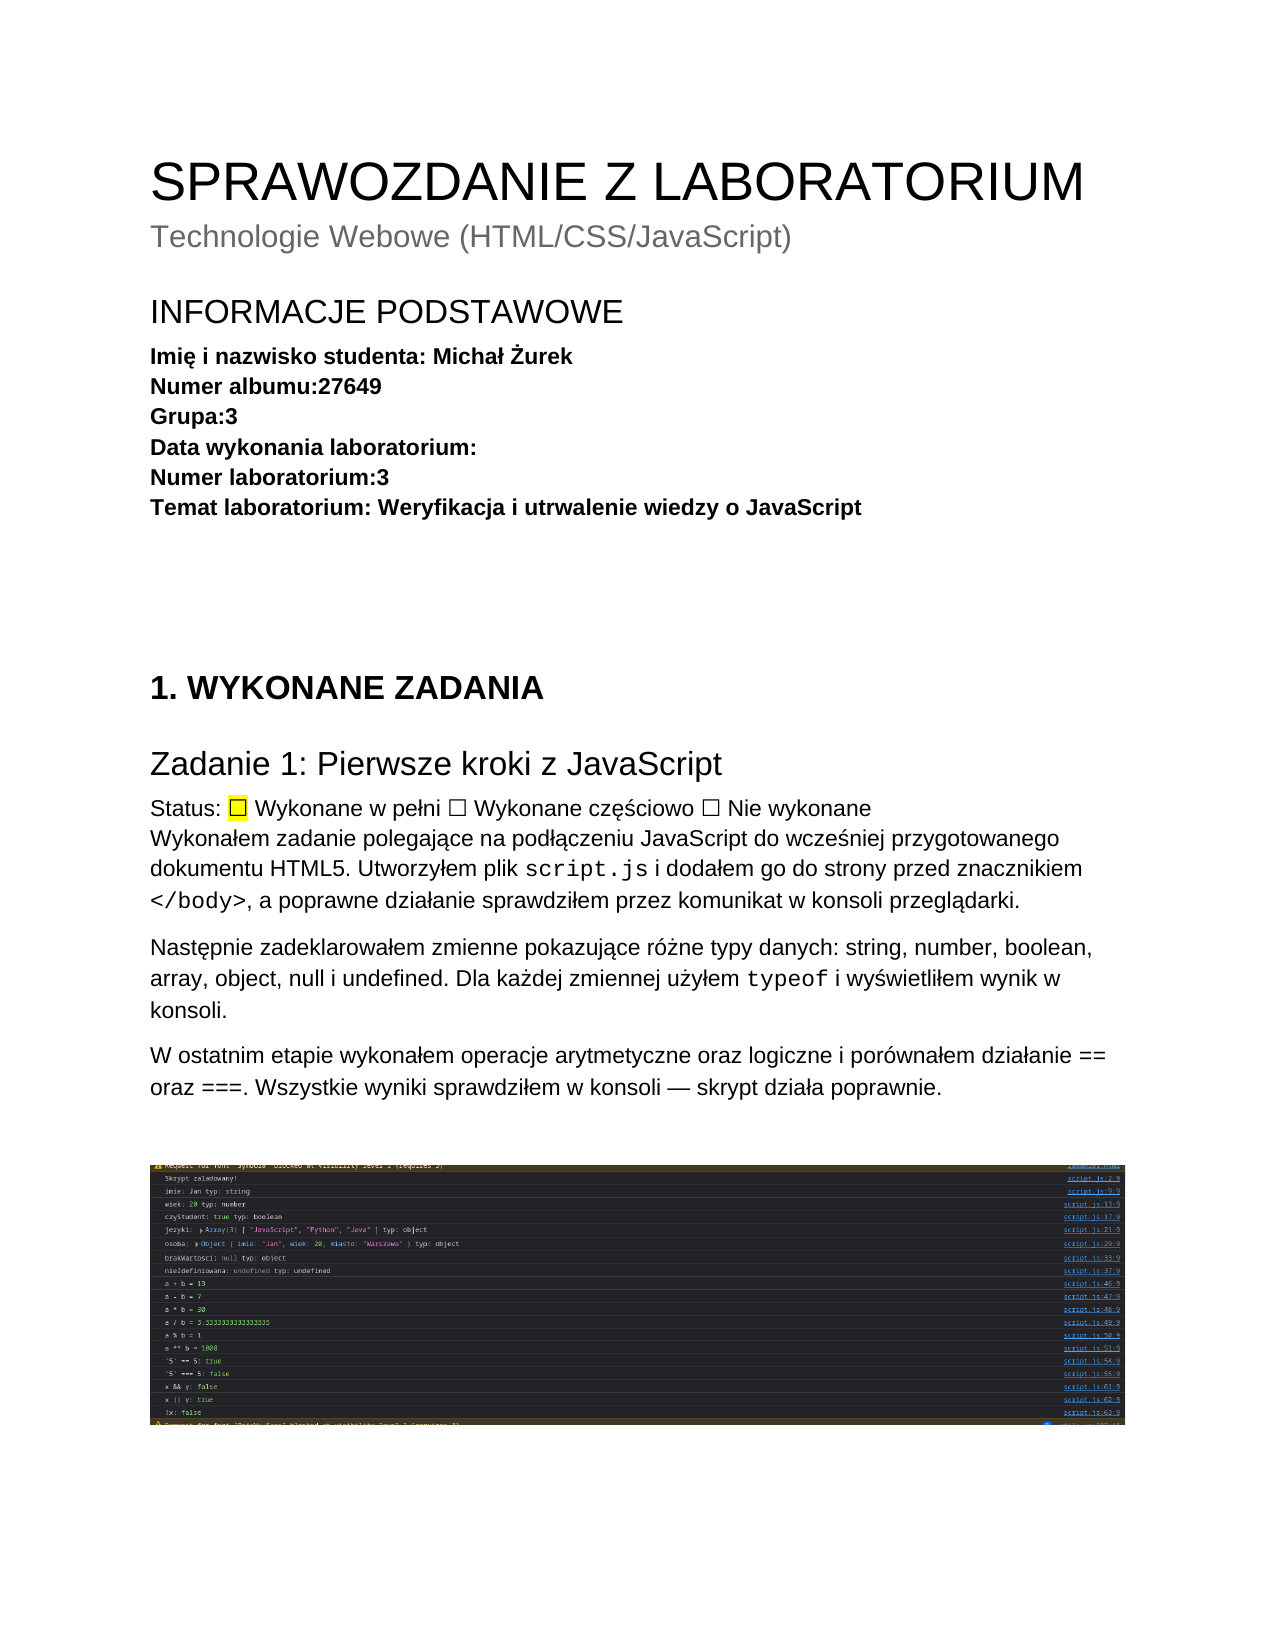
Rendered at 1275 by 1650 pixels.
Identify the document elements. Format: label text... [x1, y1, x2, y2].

text W ostatnim etapie wykonałem operacje arytmetyczne oraz logiczne i porównałem działanie == oraz ===. Wszystkie wyniki sprawdziłem w konsoli — skrypt działa poprawnie. [150, 1042, 1125, 1102]
subtitle INFORMACJE PODSTAWOWE [150, 292, 1125, 330]
text Wykonałem zadanie polegające na podłączeniu JavaScript do wcześniej przygotowanego dokumentu HTML5. Utworzyłem plik script.js i dodałem go do strony przed znacznikiem </body>, a poprawne działanie sprawdziłem przez komunikat w konsoli przeglądarki. [150, 825, 1125, 916]
text Temat laboratorium: Weryfikacja i utrwalenie wiedzy o JavaScript [150, 494, 1125, 520]
subtitle Zadanie 1: Pierwsze kroki z JavaScript [150, 744, 1125, 782]
text Numer laboratorium:3 [150, 464, 1125, 490]
text Następnie zadeklarowałem zmienne pokazujące różne typy danych: string, number, boolean, array, object, null i undefined. Dla każdej zmiennej użyłem typeof i wyświetliłem wynik w konsoli. [150, 934, 1125, 1023]
text Imię i nazwisko studenta: Michał Żurek [150, 343, 1125, 369]
text Grupa:3 [150, 403, 1125, 430]
text Numer albumu:27649 [150, 373, 1125, 399]
subtitle Technologie Webowe (HTML/CSS/JavaScript) [150, 218, 1125, 254]
title SPRAWOZDANIE Z LABORATORIUM [150, 150, 1125, 212]
subtitle 1. WYKONANE ZADANIA [150, 668, 1125, 706]
text Status: ☐ Wykonane w pełni ☐ Wykonane częściowo ☐ Nie wykonane [150, 795, 1125, 821]
text Data wykonania laboratorium: [150, 433, 1125, 460]
picture [150, 1165, 1125, 1425]
